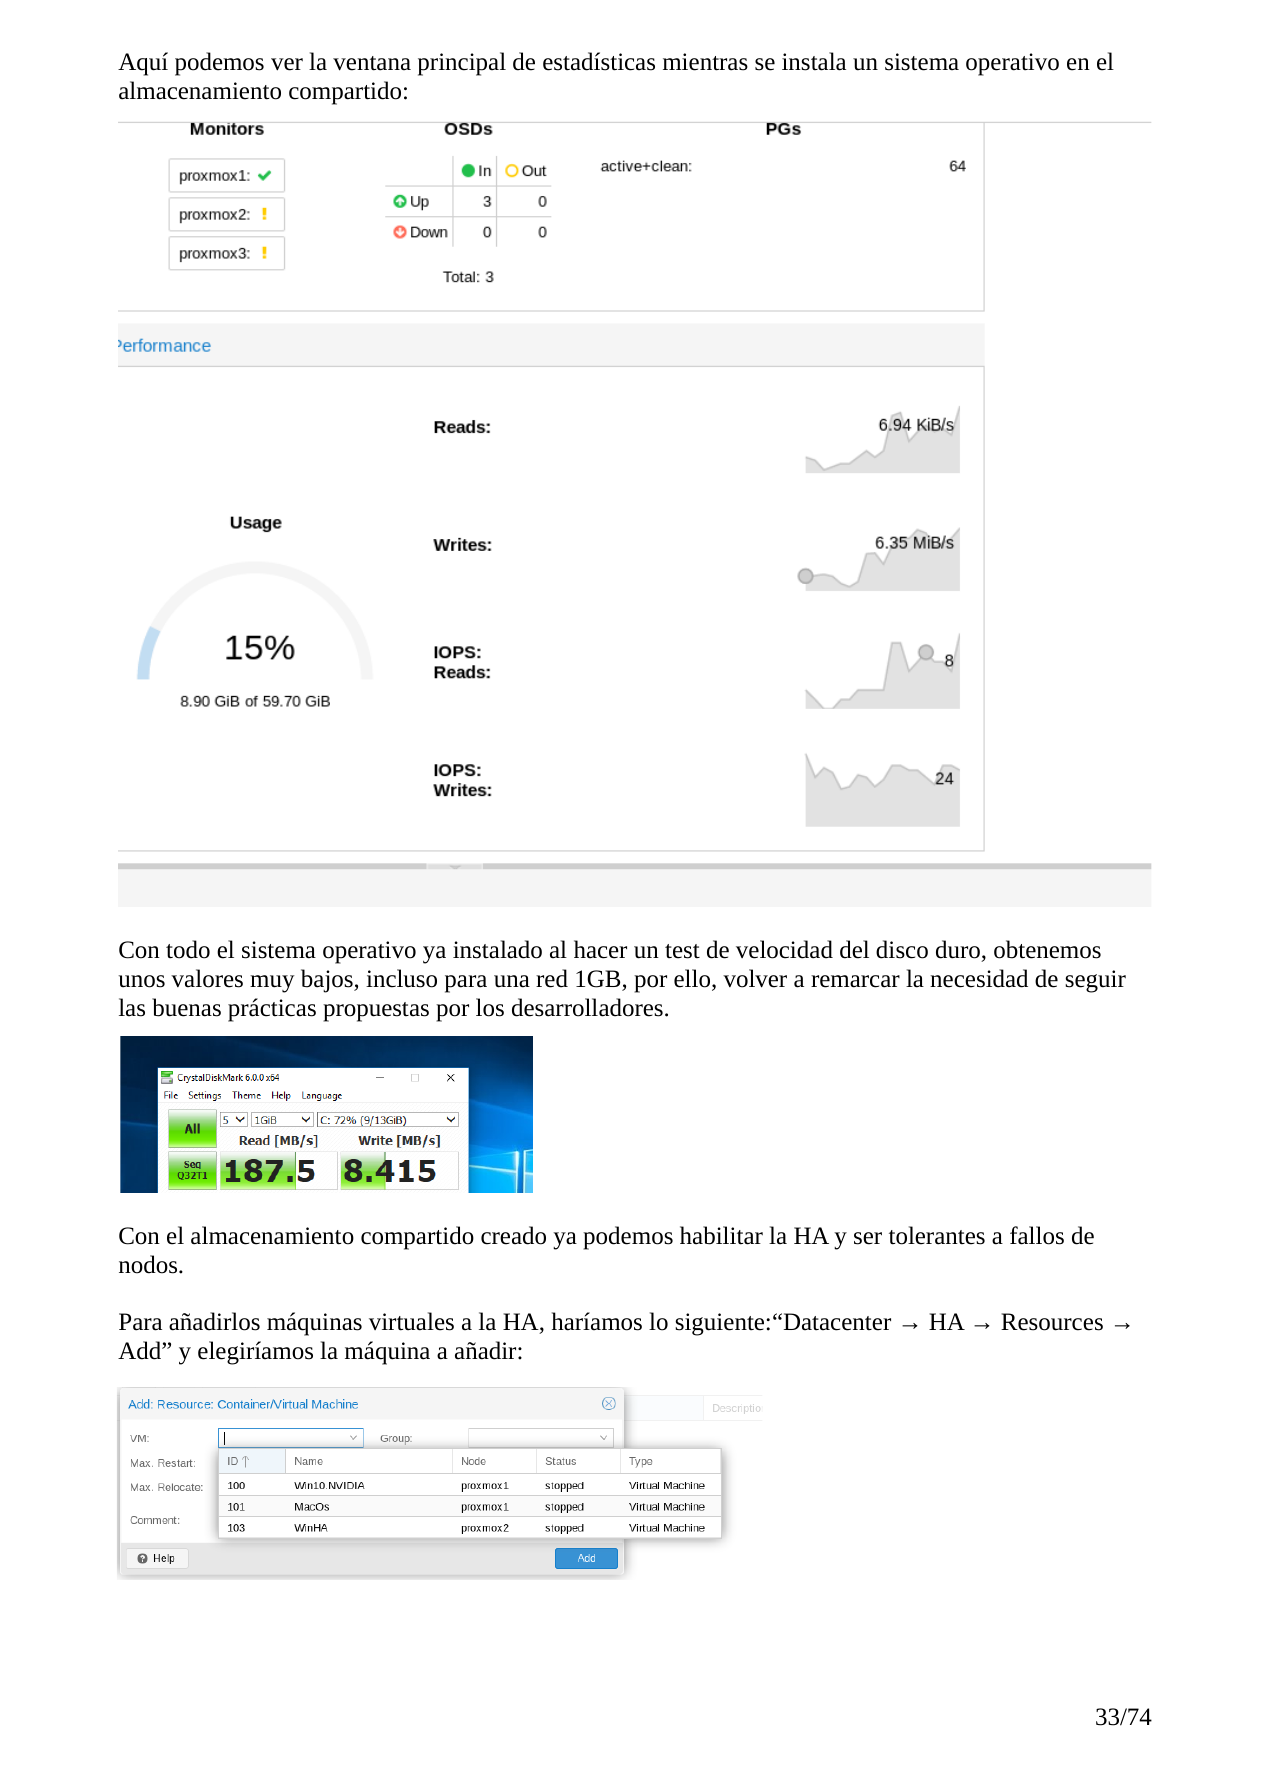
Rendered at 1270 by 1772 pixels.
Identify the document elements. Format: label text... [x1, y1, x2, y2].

text Para añadirlos máquinas virtuales a la HA, haríamos lo siguiente:“Datacenter → HA → Resources → Add” y elegiríamos la máquina a añadir: [118, 1307, 1152, 1365]
picture [118, 116, 1152, 907]
picture [120, 1036, 533, 1193]
text Con todo el sistema operativo ya instalado al hacer un test de velocidad del disco duro, obtenemos unos valores muy bajos, incluso para una red 1GB, por ello, volver a remarcar la necesidad de seguir las buenas prácticas propuestas por los desarrolladores. [118, 935, 1152, 1021]
text Aquí podemos ver la ventana principal de estadísticas mientras se instala un sistema operativo en el almacenamiento compartido: [118, 47, 1152, 105]
picture [116, 1387, 763, 1580]
text Con el almacenamiento compartido creado ya podemos habilitar la HA y ser tolerantes a fallos de nodos. [118, 1221, 1152, 1279]
